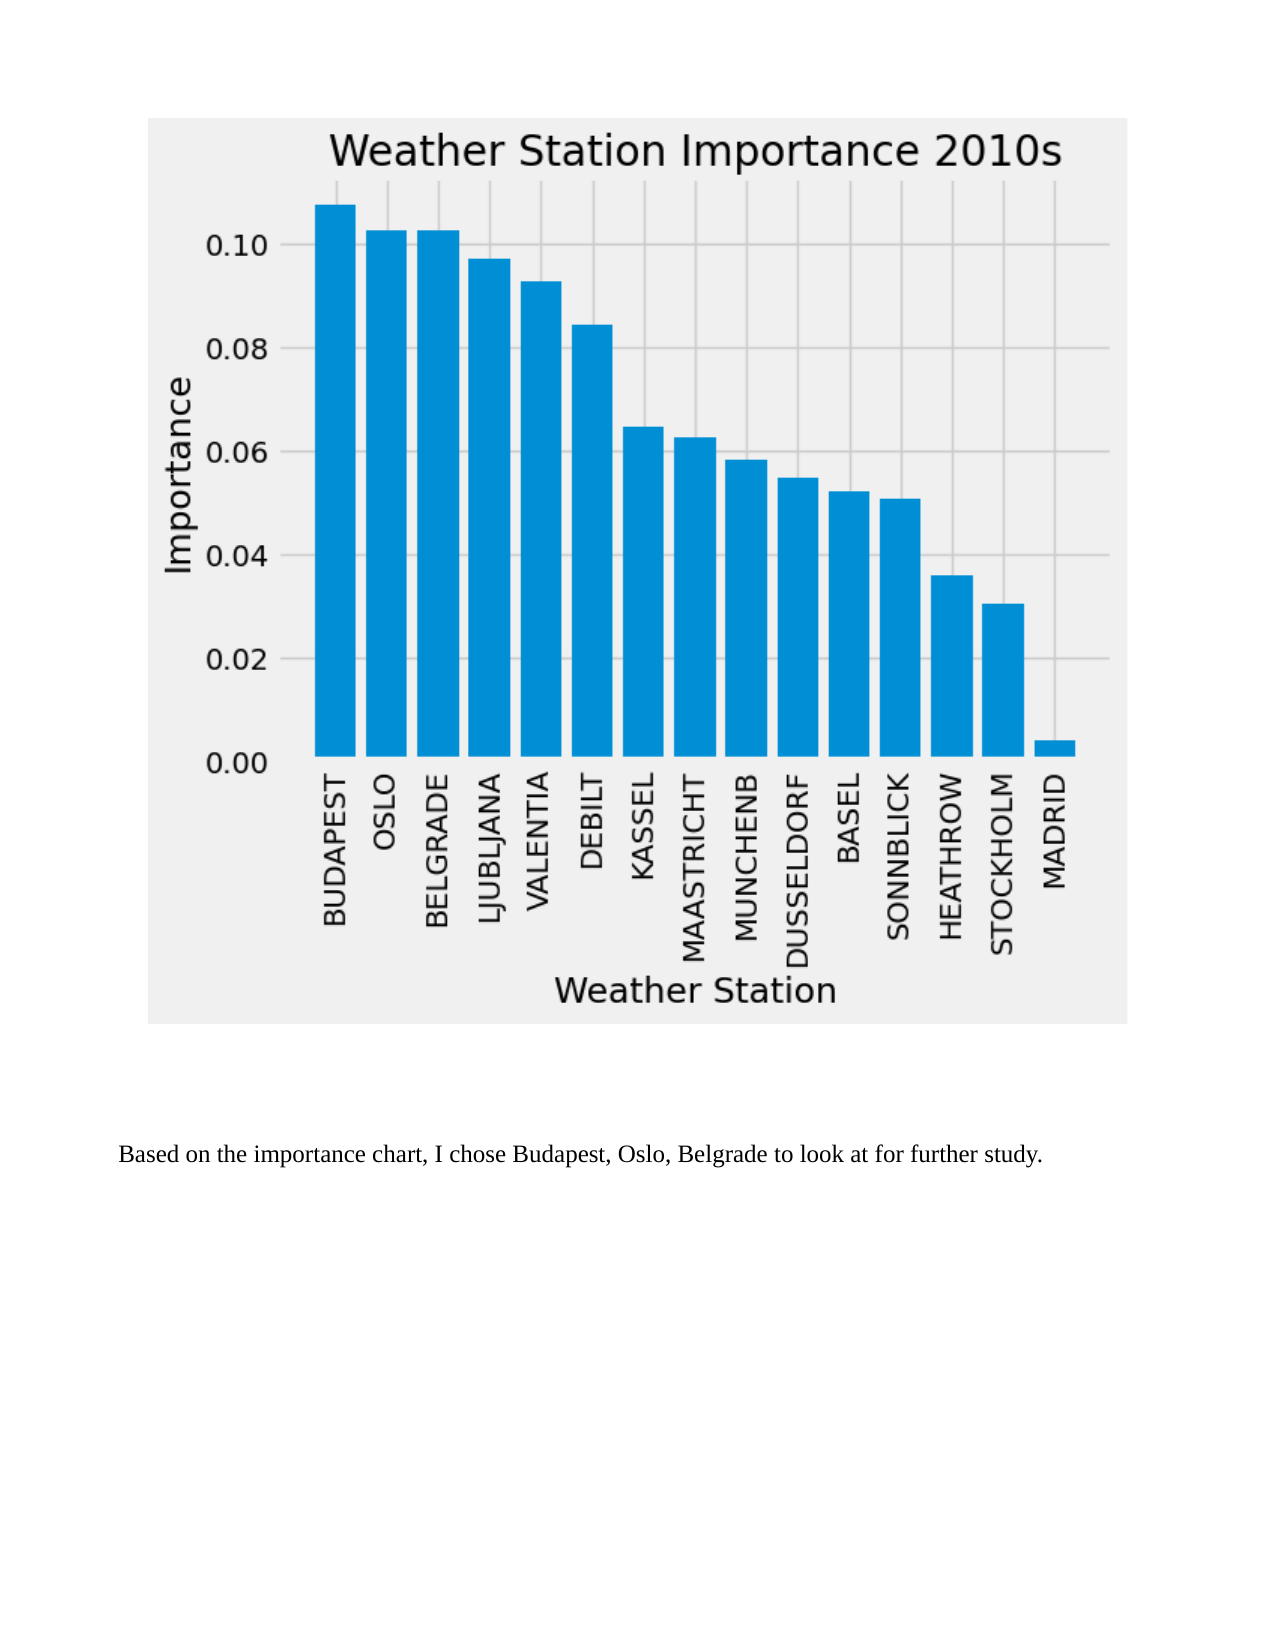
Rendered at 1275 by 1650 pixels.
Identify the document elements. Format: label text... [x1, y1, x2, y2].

text Based on the importance chart, I chose Budapest, Oslo, Belgrade to look at for further study. [118, 1139, 1157, 1168]
picture [147, 118, 1128, 1024]
